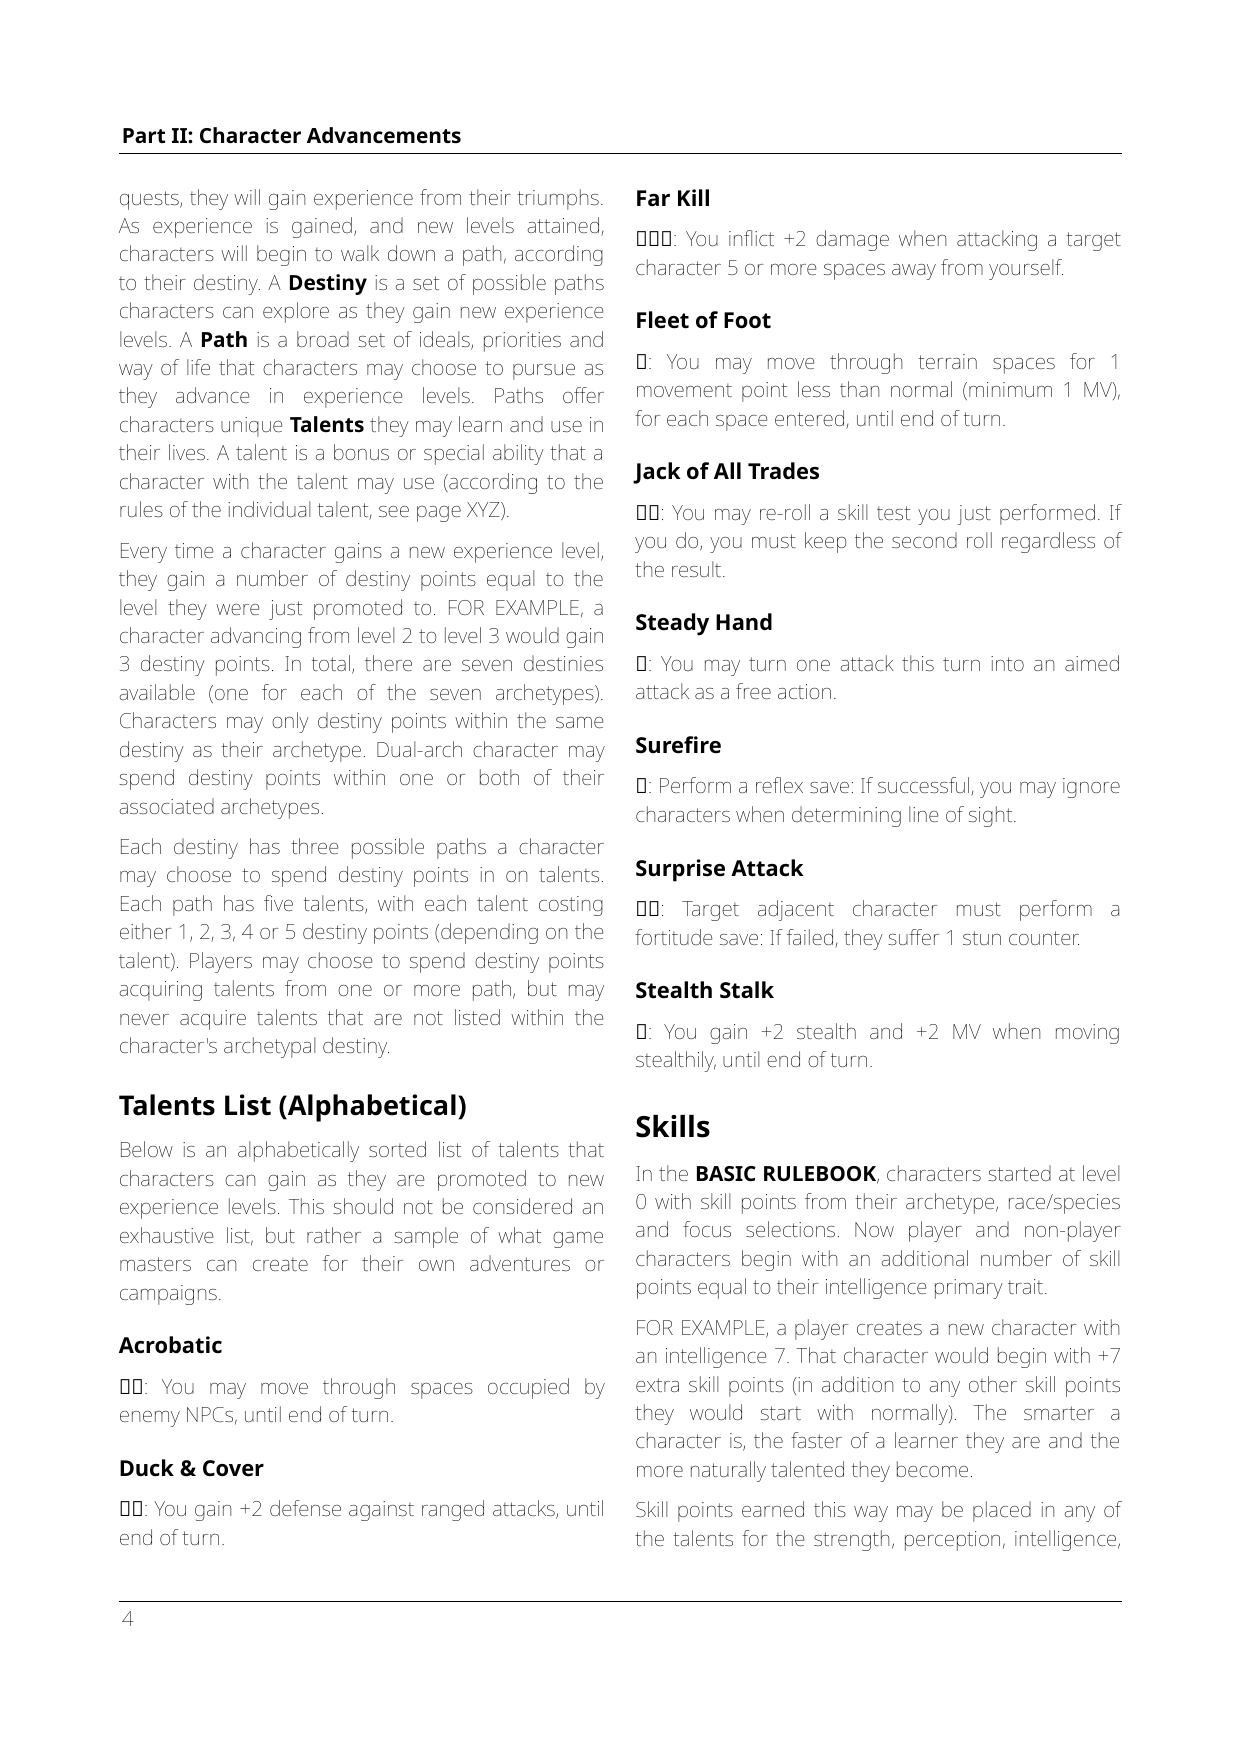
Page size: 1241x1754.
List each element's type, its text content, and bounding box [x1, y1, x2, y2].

text : Target adjacent character must perform a fortitude save: If failed, they suffer 1 stun counter. [635, 894, 1122, 951]
text : You gain +2 defense against ranged attacks, until end of turn. [118, 1494, 605, 1551]
text Duck & Cover [118, 1453, 605, 1483]
text Each destiny has three possible paths a character may choose to spend destiny points in on talents. Each path has five talents, with each talent costing either 1, 2, 3, 4 or 5 destiny points (depending on the talent). Players may choose to spend destiny points acquiring talents from one or more path, but may never acquire talents that are not listed within the character's archetypal destiny. [118, 832, 605, 1060]
text : You may move through terrain spaces for 1 movement point less than normal (minimum 1 MV), for each space entered, until end of turn. [635, 347, 1122, 432]
subtitle Talents List (Alphabetical) [118, 1086, 605, 1123]
text : You inflict +2 damage when attacking a target character 5 or more spaces away from yourself. [635, 224, 1122, 281]
text Surefire [635, 730, 1122, 760]
text : You may re-roll a skill test you just performed. If you do, you must keep the second roll regardless of the result. [635, 498, 1122, 583]
text Below is an alphabetically sorted list of talents that characters can gain as they are promoted to new experience levels. This should not be considered an exhaustive list, but rather a sample of what game masters can create for their own adventures or campaigns. [118, 1136, 605, 1306]
text : Perform a reflex save: If successful, you may ignore characters when determining line of sight. [635, 772, 1122, 828]
text : You gain +2 stealth and +2 MV when moving stealthily, until end of turn. [635, 1017, 1122, 1074]
text Steady Hand [635, 607, 1122, 637]
text : You may move through spaces occupied by enemy NPCs, until end of turn. [118, 1372, 605, 1429]
text Jack of All Trades [635, 456, 1122, 486]
text quests, they will gain experience from their triumphs. As experience is gained, and new levels attained, characters will begin to walk down a path, according to their destiny. A Destiny is a set of possible paths characters can explore as they gain new experience levels. A Path is a broad set of ideals, priorities and way of life that characters may choose to pursue as they advance in experience levels. Paths offer characters unique Talents they may learn and use in their lives. A talent is a bonus or special ability that a character with the talent may use (according to the rules of the individual talent, see page XYZ). [118, 183, 605, 524]
text Every time a character gains a new experience level, they gain a number of destiny points equal to the level they were just promoted to. FOR EXAMPLE, a character advancing from level 2 to level 3 would gain 3 destiny points. In total, there are seven destinies available (one for each of the seven archetypes). Characters may only destiny points within the same destiny as their archetype. Dual-arch character may spend destiny points within one or both of their associated archetypes. [118, 536, 605, 820]
subtitle Skills [635, 1107, 1122, 1146]
text In the BASIC RULEBOOK, characters started at level 0 with skill points from their archetype, race/species and focus selections. Now player and non-player characters begin with an additional number of skill points equal to their intelligence primary trait. [635, 1159, 1122, 1301]
text Stealth Stalk [635, 975, 1122, 1005]
text Far Kill [635, 183, 1122, 212]
text : You may turn one attack this turn into an aimed attack as a free action. [635, 649, 1122, 706]
text FOR EXAMPLE, a player creates a new character with an intelligence 7. That character would begin with +7 extra skill points (in addition to any other skill points they would start with normally). The smarter a character is, the faster of a learner they are and the more naturally talented they become. [635, 1313, 1122, 1483]
text Skill points earned this way may be placed in any of the talents for the strength, perception, intelligence, [635, 1496, 1122, 1552]
text Surprise Attack [635, 852, 1122, 882]
text Acrobatic [118, 1330, 605, 1360]
text Fleet of Foot [635, 305, 1122, 335]
